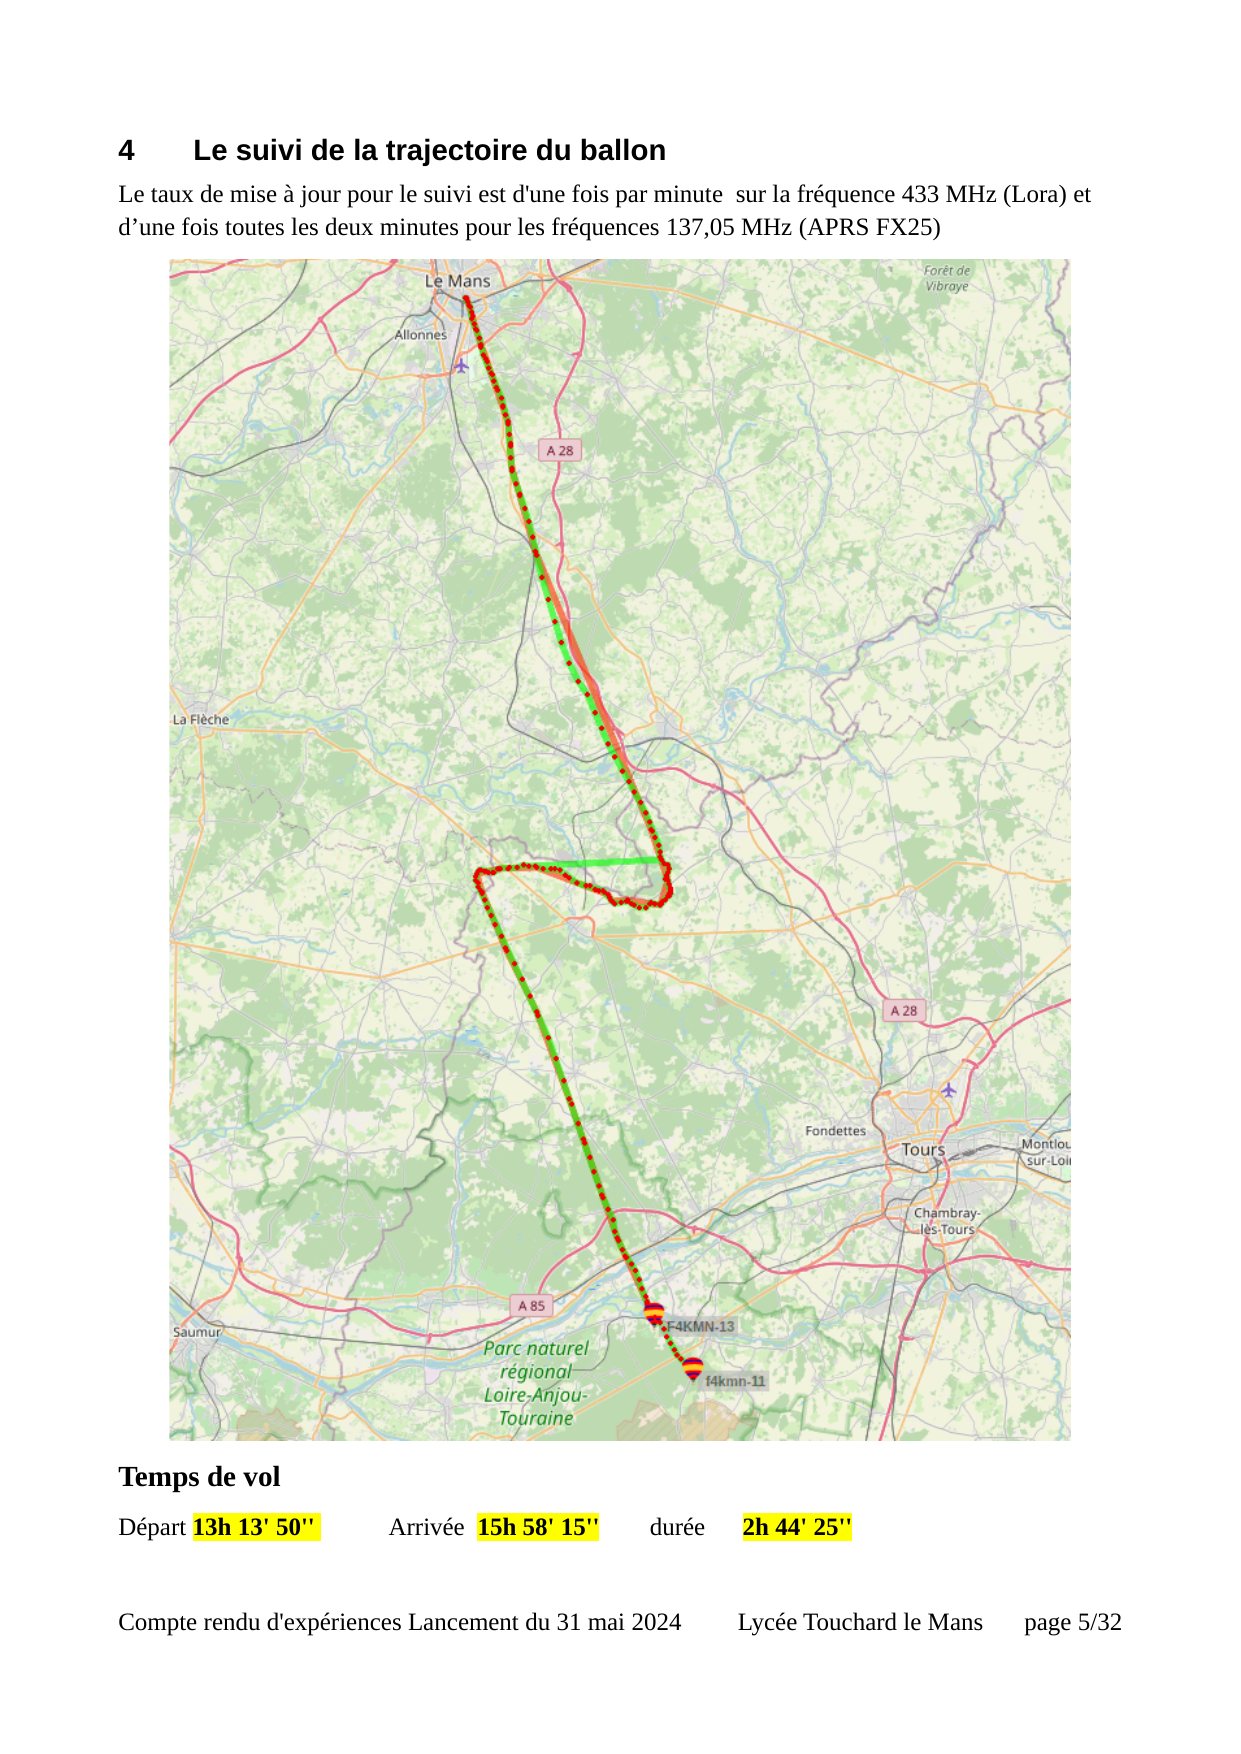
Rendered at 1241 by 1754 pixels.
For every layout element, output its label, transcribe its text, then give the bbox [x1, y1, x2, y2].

text Départ 13h 13' 50'' Arrivée 15h 58' 15'' durée 2h 44' 25'' [118, 1512, 1122, 1541]
picture [169, 259, 1071, 1441]
subtitle Le suivi de la trajectoire du ballon [118, 133, 1122, 166]
text Temps de vol [118, 307, 1122, 1493]
text Le taux de mise à jour pour le suivi est d'une fois par minute sur la fréquence 433 MHz (Lora) et d’une fois toutes les deux minutes pour les fréquences 137,05 MHz (APRS FX25) [118, 179, 1122, 241]
